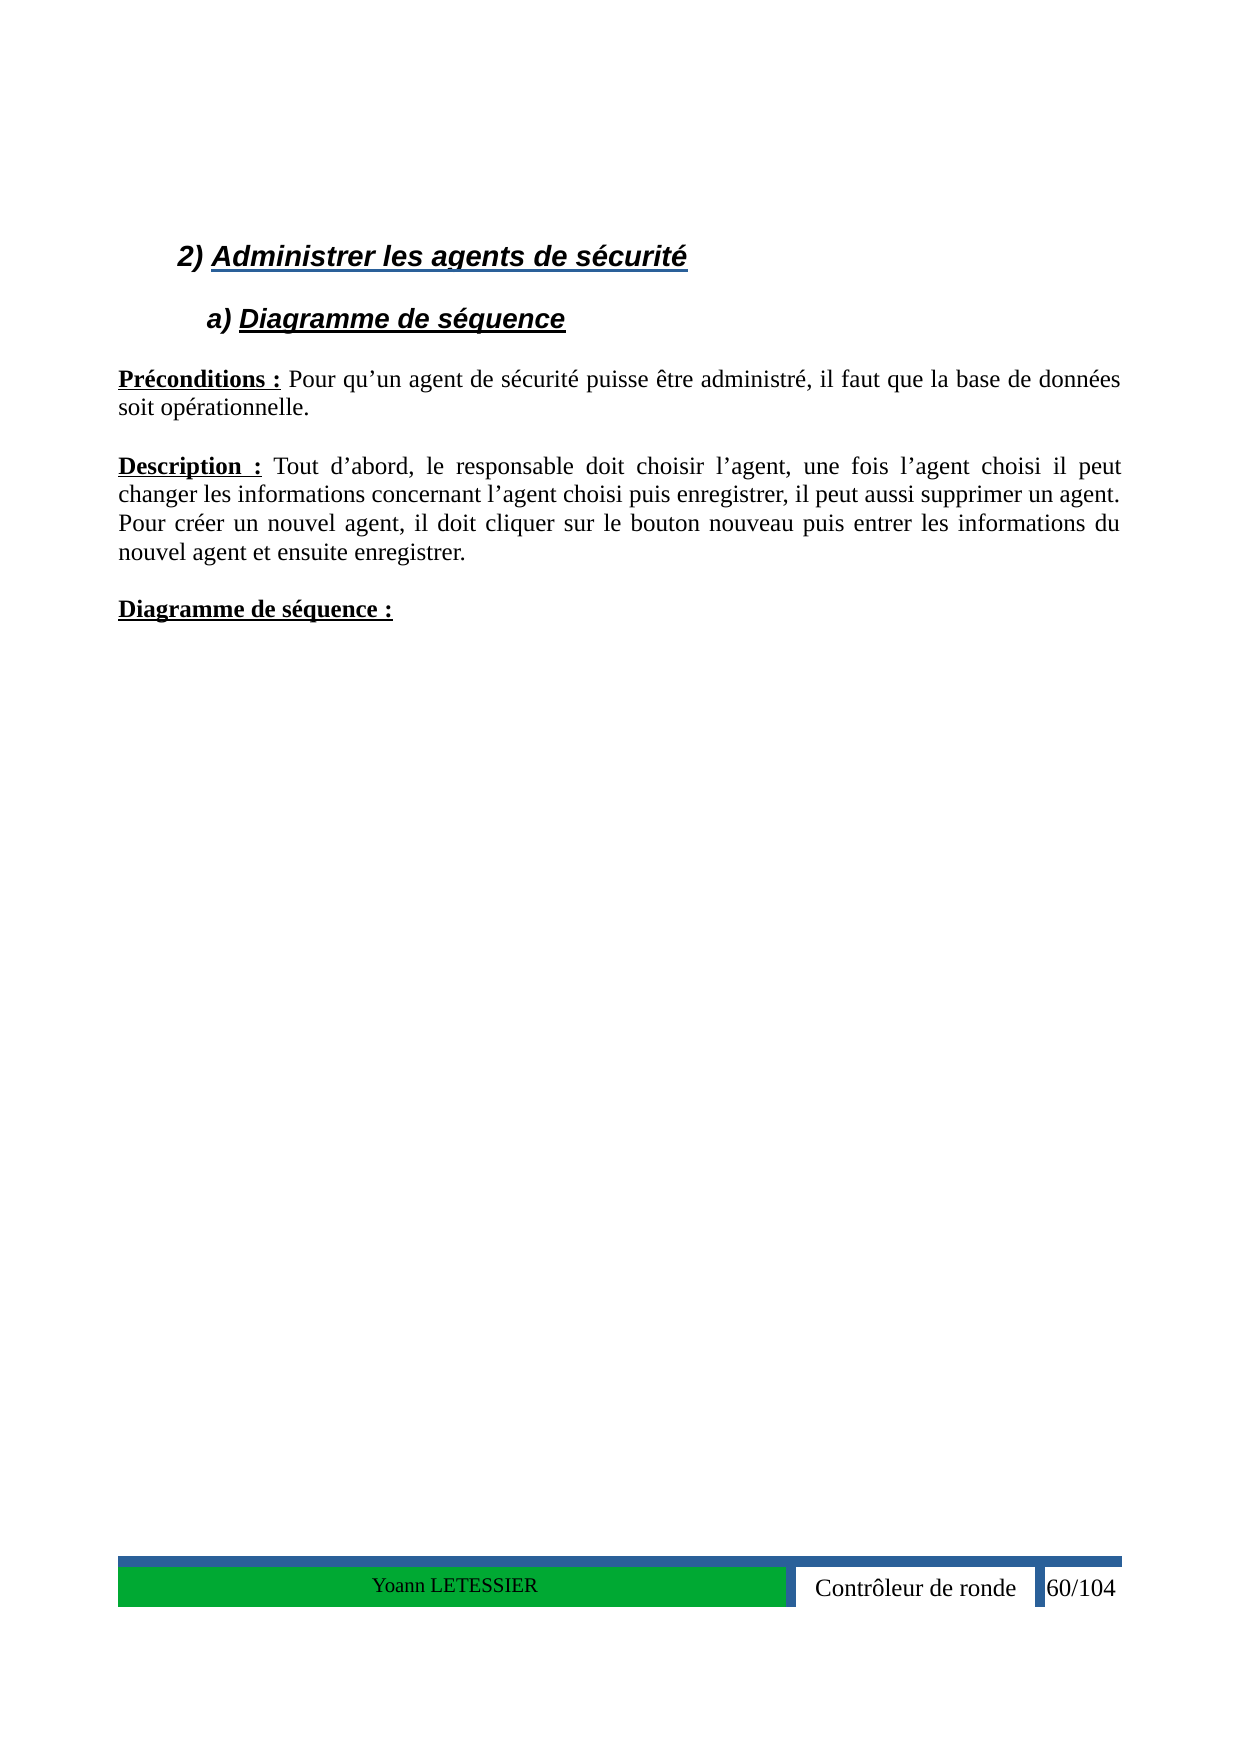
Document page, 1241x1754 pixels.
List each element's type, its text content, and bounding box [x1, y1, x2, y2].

subtitle Administrer les agents de sécurité [118, 239, 1122, 273]
subtitle Diagramme de séquence [118, 302, 1122, 334]
text Diagramme de séquence : [118, 594, 1122, 623]
text Pour créer un nouvel agent, il doit cliquer sur le bouton nouveau puis entrer les informations du nouvel agent et ensuite enregistrer. [118, 508, 1122, 566]
text Description : Tout d’abord, le responsable doit choisir l’agent, une fois l’agent choisi il peut changer les informations concernant l’agent choisi puis enregistrer, il peut aussi supprimer un agent. [118, 451, 1122, 508]
text Préconditions : Pour qu’un agent de sécurité puisse être administré, il faut que la base de données soit opérationnelle. [118, 364, 1122, 421]
